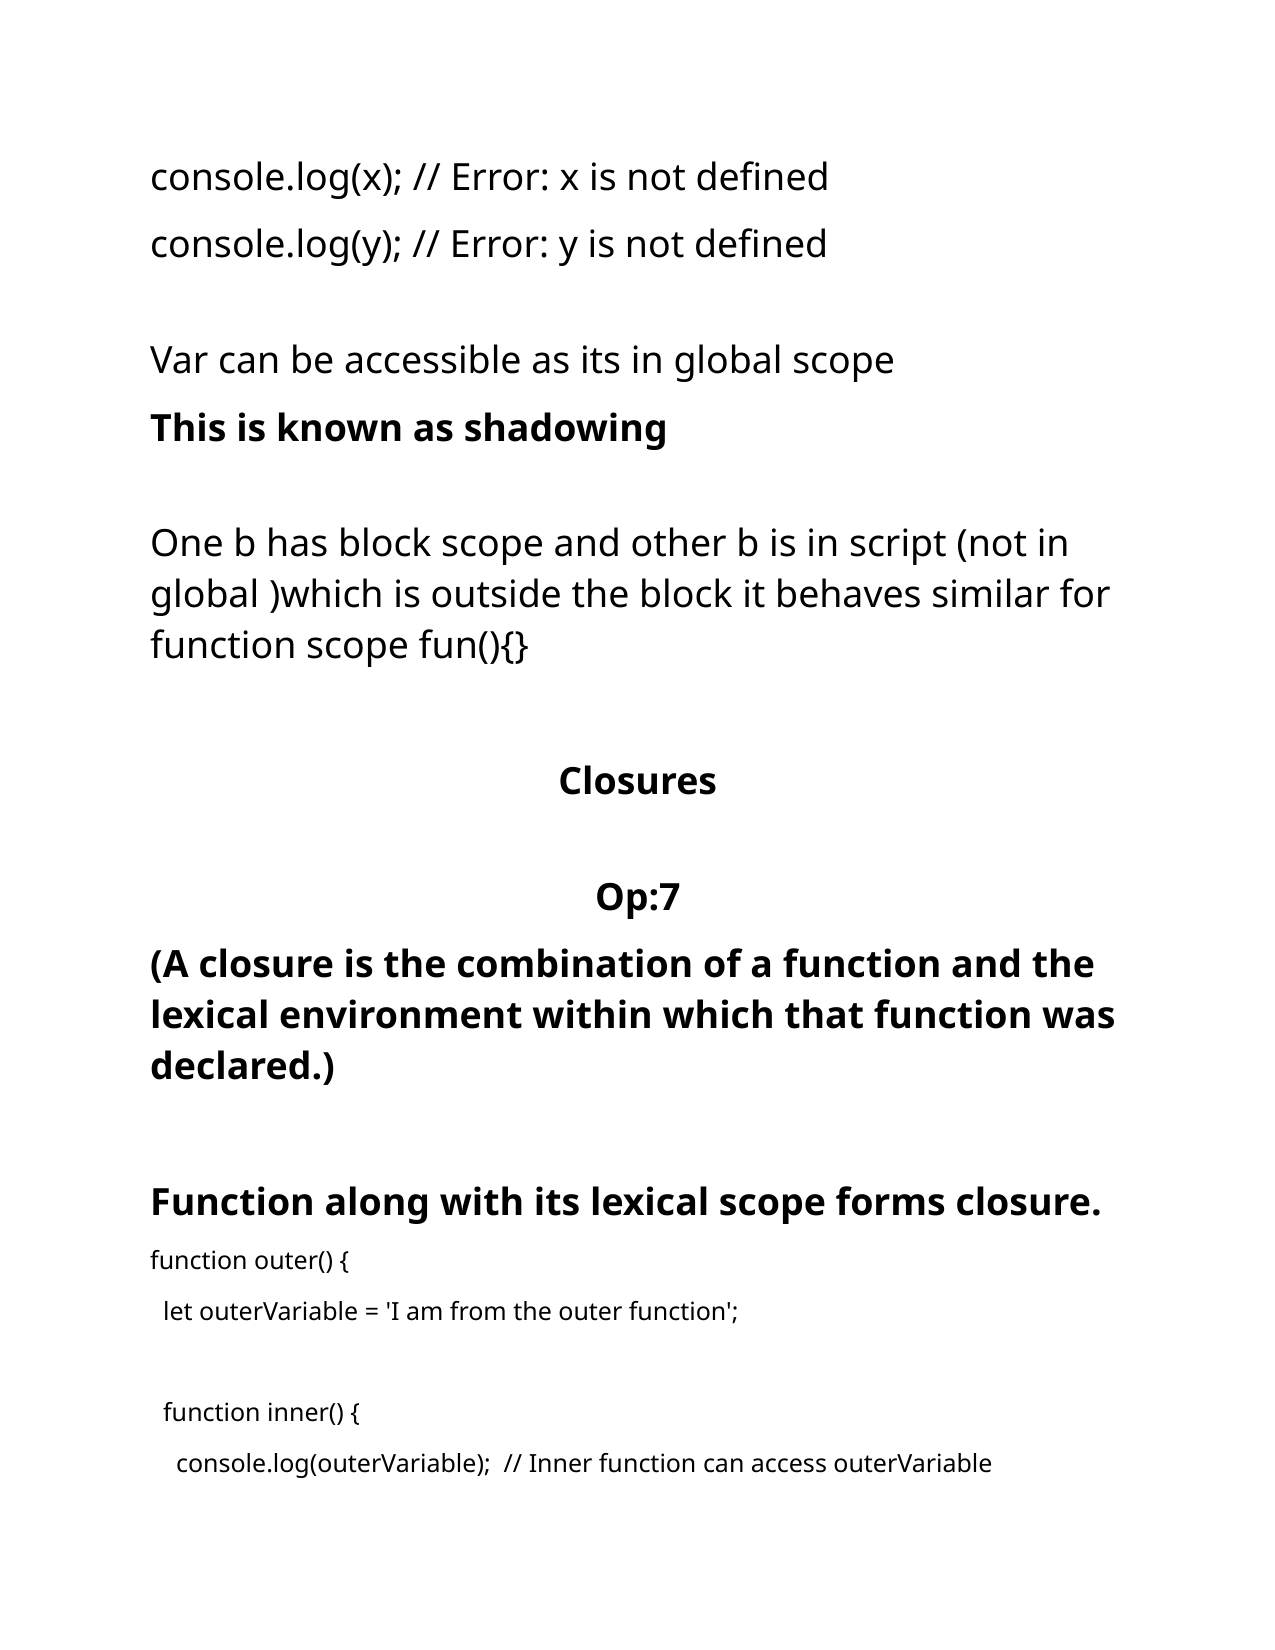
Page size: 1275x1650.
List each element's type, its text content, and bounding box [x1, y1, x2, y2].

text One b has block scope and other b is in script (not in global )which is outside the block it behaves similar for function scope fun(){} [150, 517, 1125, 670]
text console.log(y); // Error: y is not defined [150, 218, 1125, 269]
text Op:7 [150, 870, 1125, 921]
text console.log(x); // Error: x is not defined [150, 150, 1125, 201]
text (A closure is the combination of a function and the lexical environment within which that function was declared.) [150, 937, 1125, 1091]
text Function along with its lexical scope forms closure. [150, 1175, 1125, 1226]
text function inner() { [150, 1395, 1125, 1429]
text Closures [150, 754, 1125, 805]
text let outerVariable = 'I am from the outer function'; [150, 1293, 1125, 1327]
text console.log(outerVariable); // Inner function can access outerVariable [150, 1446, 1125, 1480]
text Var can be accessible as its in global scope [150, 333, 1125, 384]
text This is known as shadowing [150, 401, 1125, 452]
text function outer() { [150, 1243, 1125, 1277]
